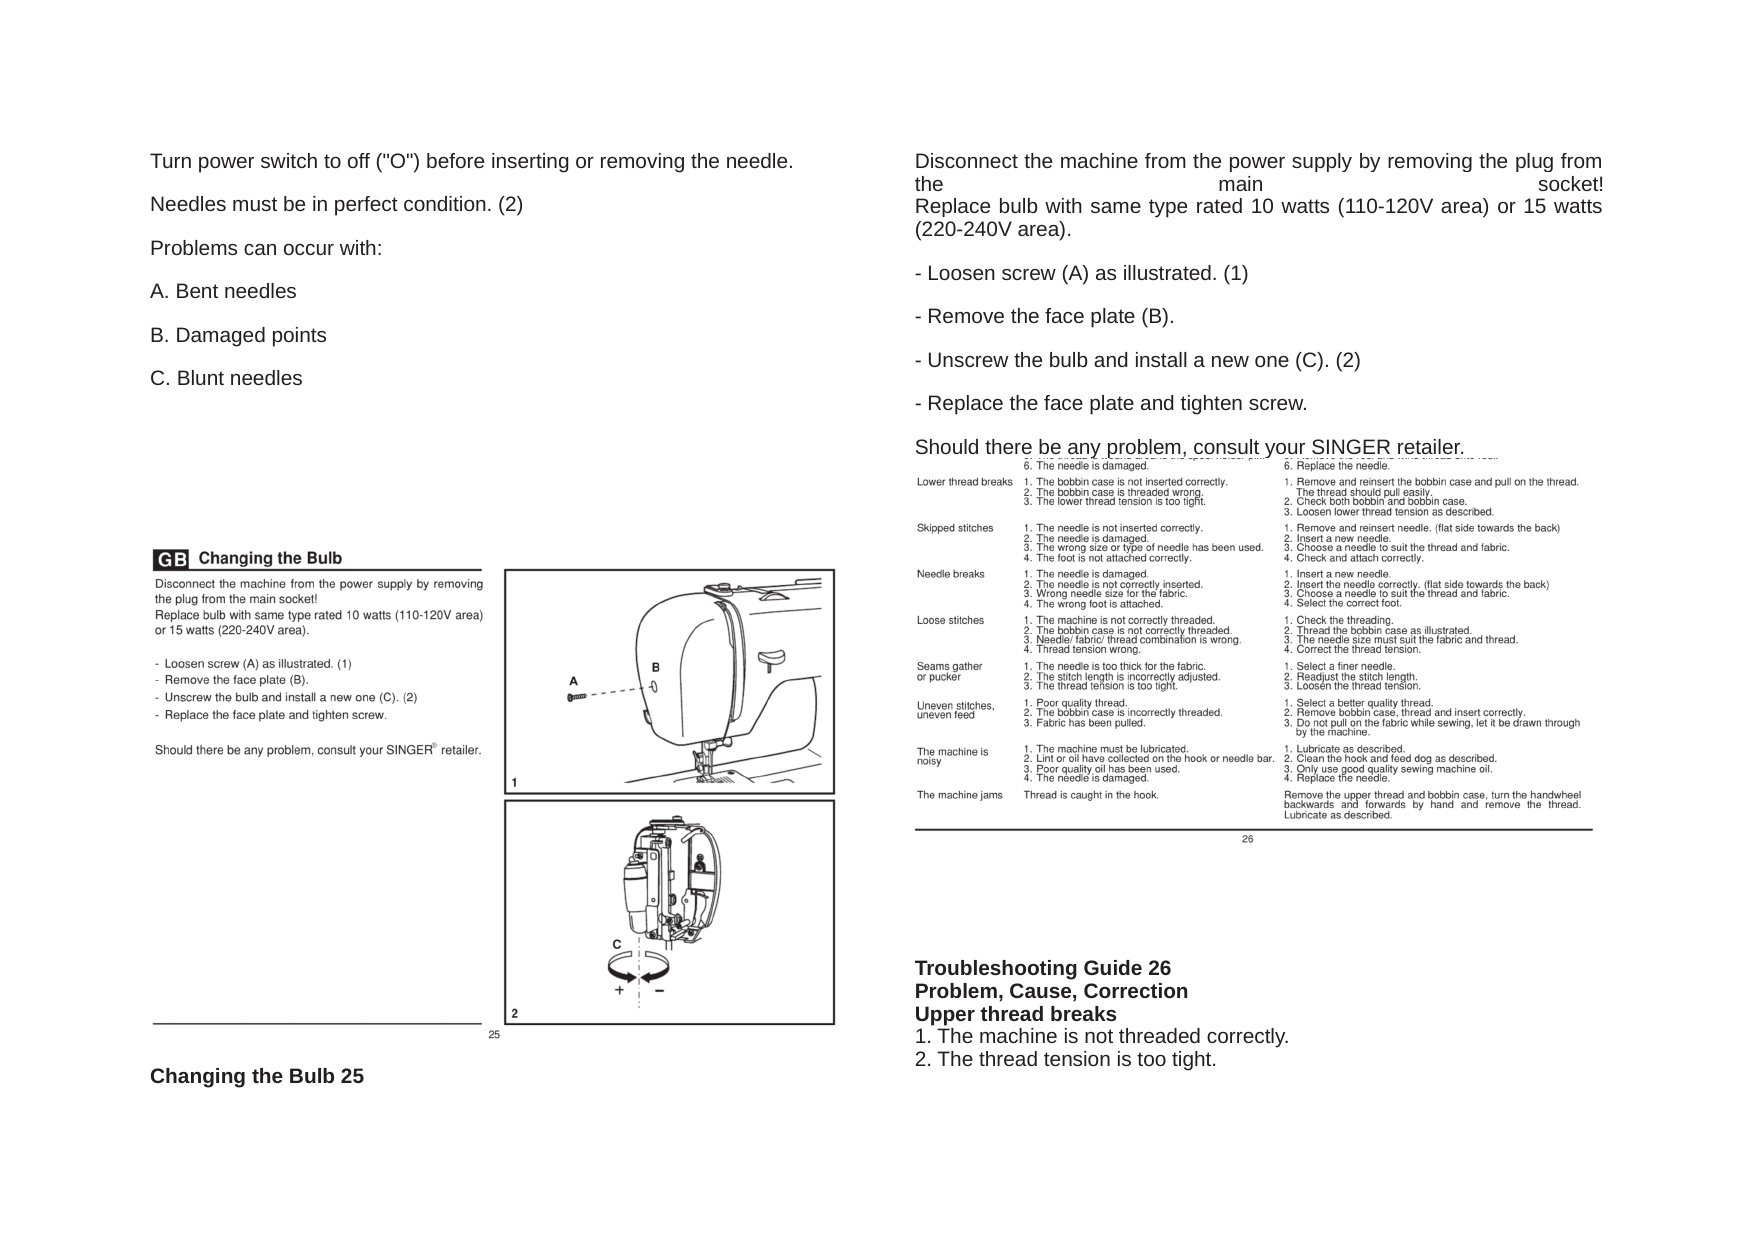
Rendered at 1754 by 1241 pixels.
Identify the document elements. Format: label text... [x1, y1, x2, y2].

text Troubleshooting Guide 26 [914, 958, 1604, 980]
text A. Bent needles [150, 281, 839, 303]
text GB [150, 457, 839, 480]
picture [150, 546, 839, 1045]
text 2. The thread tension is too tight. [914, 1048, 1604, 1071]
text Needles must be in perfect condition. (2) [150, 193, 839, 216]
text Problem, Cause, Correction [914, 980, 1604, 1003]
text - Remove the face plate (B). [914, 306, 1604, 328]
text Should there be any problem, consult your SINGER retailer. [914, 436, 1604, 458]
text - Loosen screw (A) as illustrated. (1) [914, 262, 1604, 285]
picture [914, 458, 1604, 846]
text - Unscrew the bulb and install a new one (C). (2) [914, 349, 1604, 372]
text Problems can occur with: [150, 237, 839, 260]
text C. Blunt needles [150, 368, 839, 390]
text - Replace the face plate and tighten screw. [914, 393, 1604, 415]
text B. Damaged points [150, 324, 839, 347]
text Upper thread breaks [914, 1003, 1604, 1026]
text Changing the Bulb 25 [150, 1065, 839, 1088]
text Turn power switch to off ("O") before inserting or removing the needle. [150, 150, 839, 173]
text 1. The machine is not threaded correctly. [914, 1026, 1604, 1048]
text Disconnect the machine from the power supply by removing the plug from the main socket! Replace bulb with same type rated 10 watts (110-120V area) or 15 watts (220-240V area). [914, 150, 1604, 241]
